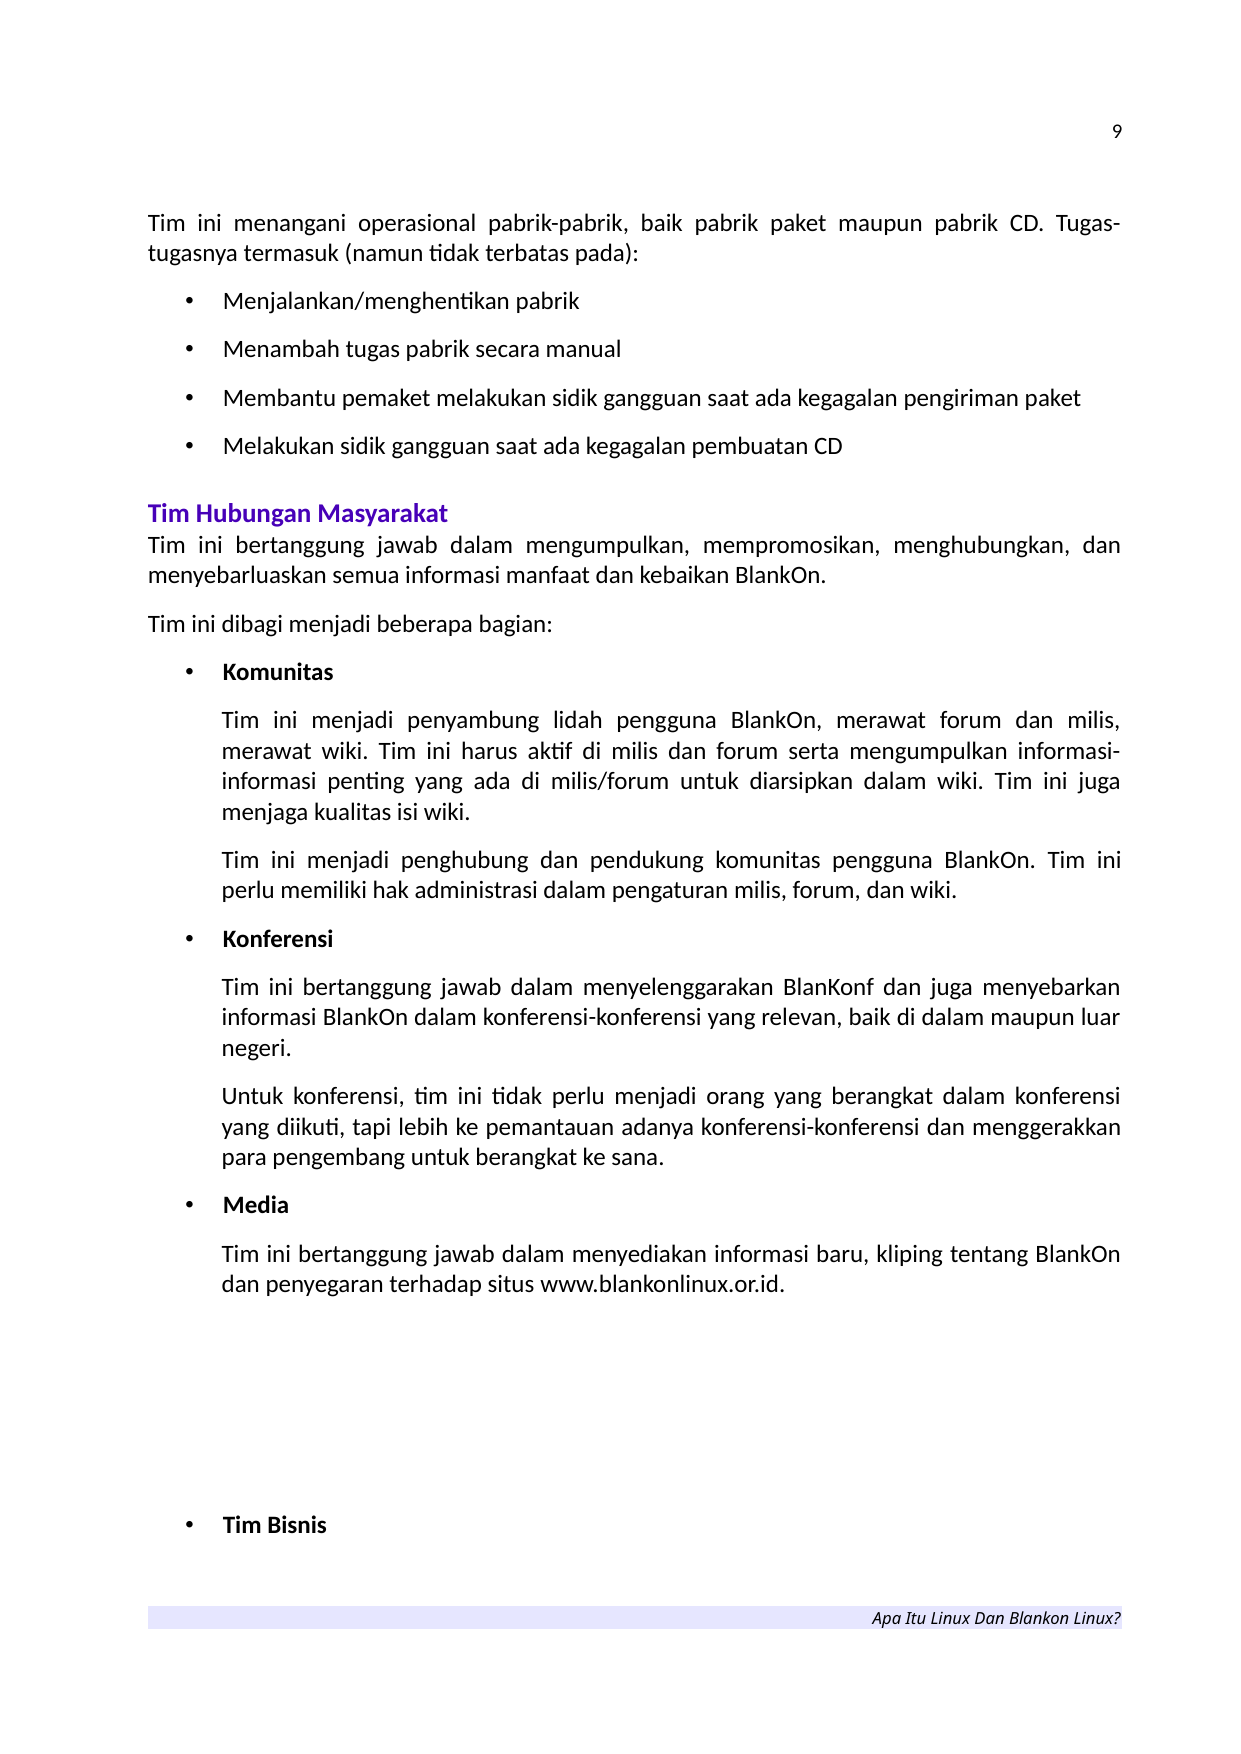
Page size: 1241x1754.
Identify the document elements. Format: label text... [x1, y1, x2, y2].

text Tim ini bertanggung jawab dalam menyelenggarakan BlanKonf dan juga menyebarkan informasi BlankOn dalam konferensi-konferensi yang relevan, baik di dalam maupun luar negeri. [221, 971, 1122, 1063]
text Tim ini bertanggung jawab dalam menyediakan informasi baru, kliping tentang BlankOn dan penyegaran terhadap situs www.blankonlinux.or.id. [221, 1238, 1122, 1299]
list Media [185, 1189, 1122, 1220]
list Menambah tugas pabrik secara manual [185, 334, 1122, 364]
text Tim ini menjadi penyambung lidah pengguna BlankOn, merawat forum dan milis, merawat wiki. Tim ini harus aktif di milis dan forum serta mengumpulkan informasi-informasi penting yang ada di milis/forum untuk diarsipkan dalam wiki. Tim ini juga menjaga kualitas isi wiki. [221, 704, 1122, 826]
text Tim ini menangani operasional pabrik-pabrik, baik pabrik paket maupun pabrik CD. Tugas-tugasnya termasuk (namun tidak terbatas pada): [148, 207, 1122, 268]
text Untuk konferensi, tim ini tidak perlu menjadi orang yang berangkat dalam konferensi yang diikuti, tapi lebih ke pemantauan adanya konferensi-konferensi dan menggerakkan para pengembang untuk berangkat ke sana. [221, 1080, 1122, 1172]
list Konferensi [185, 923, 1122, 953]
text Tim ini menjadi penghubung dan pendukung komunitas pengguna BlankOn. Tim ini perlu memiliki hak administrasi dalam pengaturan milis, forum, dan wiki. [221, 844, 1122, 905]
list Tim Bisnis [185, 1509, 1122, 1540]
list Membantu pemaket melakukan sidik gangguan saat ada kegagalan pengiriman paket [185, 382, 1122, 412]
subtitle Tim Hubungan Masyarakat [148, 496, 1122, 529]
list Melakukan sidik gangguan saat ada kegagalan pembuatan CD [185, 430, 1122, 461]
list Menjalankan/menghentikan pabrik [185, 285, 1122, 316]
text Tim ini bertanggung jawab dalam mengumpulkan, mempromosikan, menghubungkan, dan menyebarluaskan semua informasi manfaat dan kebaikan BlankOn. [148, 529, 1122, 590]
text Tim ini dibagi menjadi beberapa bagian: [148, 608, 1122, 638]
list Komunitas [185, 656, 1122, 687]
